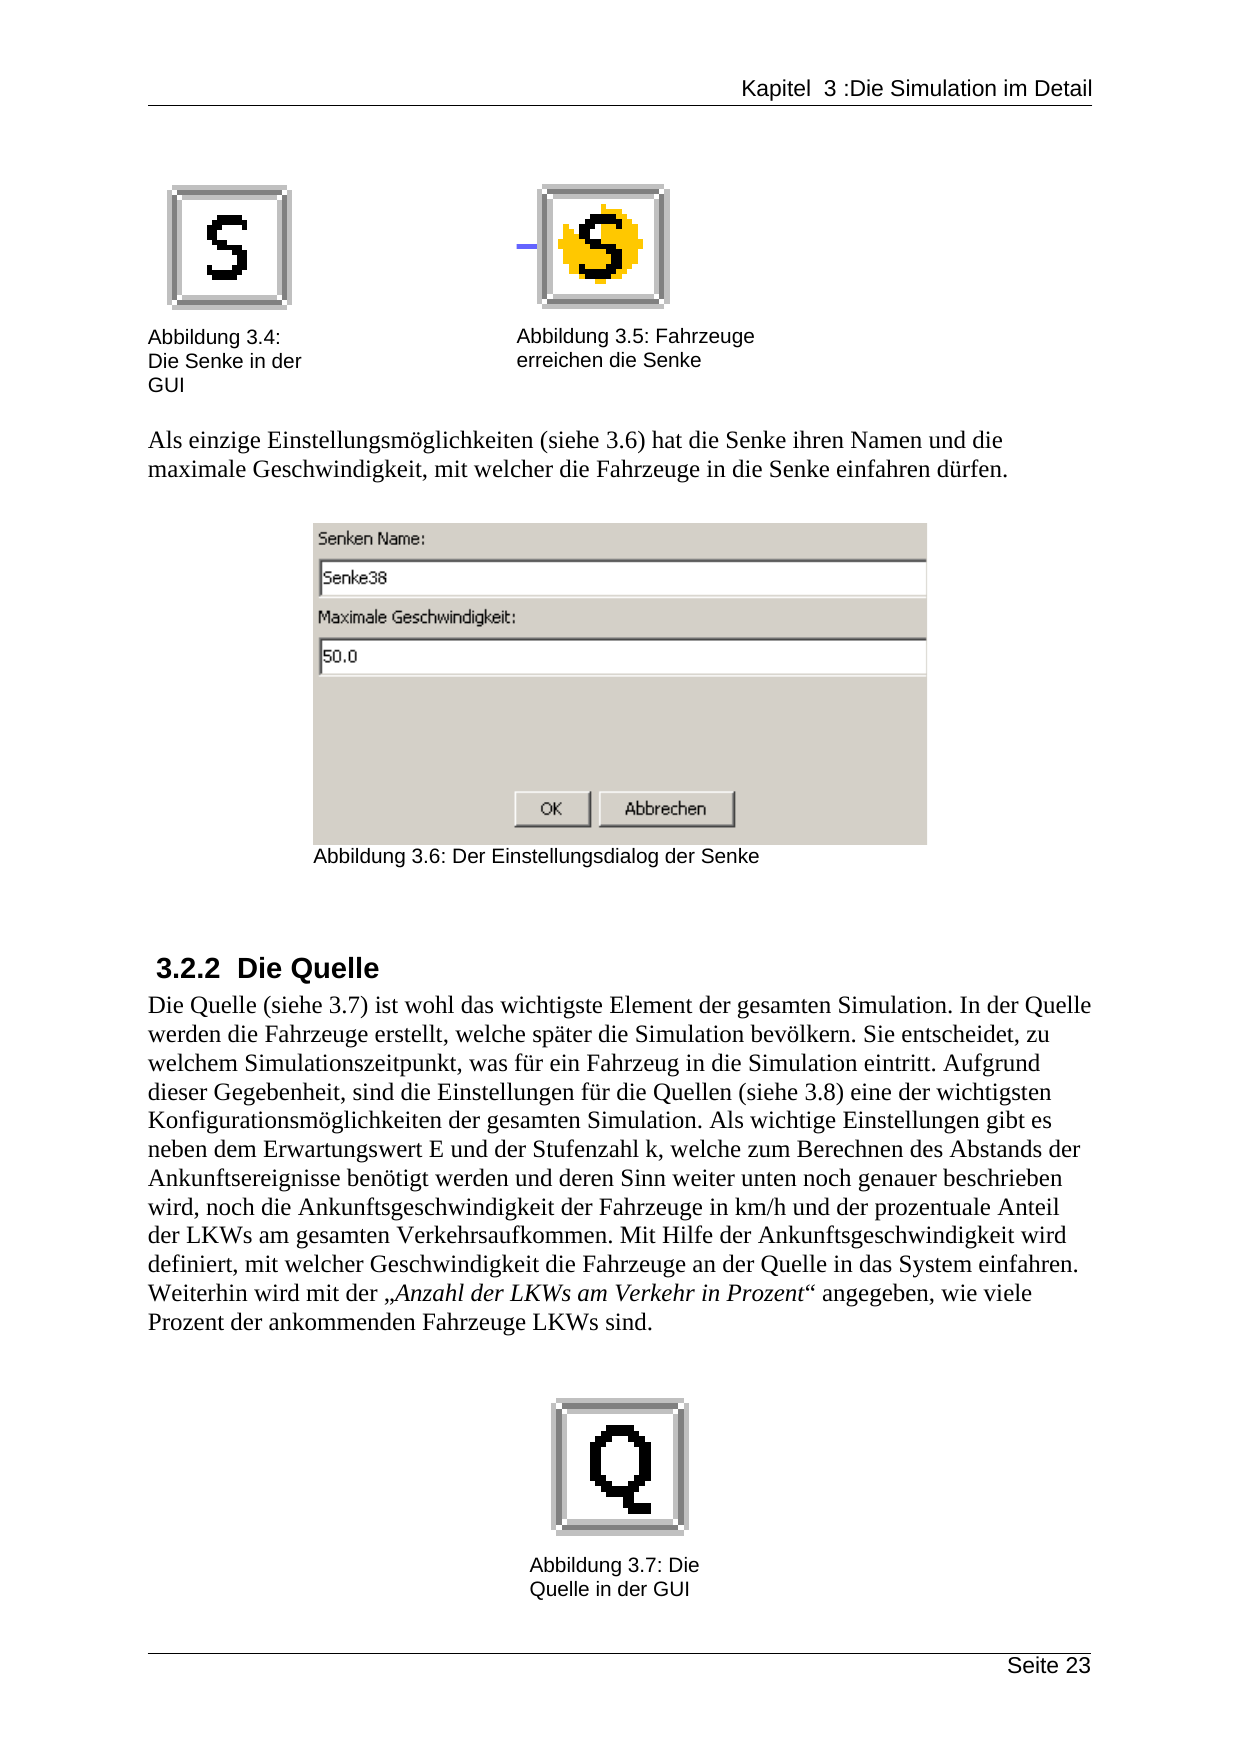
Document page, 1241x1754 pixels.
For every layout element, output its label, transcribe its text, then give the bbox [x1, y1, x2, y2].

subtitle Die Quelle [148, 951, 1092, 984]
picture [313, 523, 928, 845]
picture [147, 160, 313, 325]
text Abbildung 3.6: Der Einstellungsdialog der Senke [313, 845, 927, 868]
text Die Quelle (siehe Abbildung 3.7) ist wohl das wichtigste Element der gesamten Simulation. In der Quelle werden die Fahrzeuge erstellt, welche später die Simulation bevölkern. Sie entscheidet, zu welchem Simulationszeitpunkt, was für ein Fahrzeug in die Simulation eintritt. Aufgrund dieser Gegebenheit, sind die Einstellungen für die Quellen (siehe Abbildung 3.8) eine der wichtigsten Konfigurationsmöglichkeiten der gesamten Simulation. Als wichtige Einstellungen gibt es neben dem Erwartungswert E und der Stufenzahl k, welche zum Berechnen des Abstands der Ankunftsereignisse benötigt werden und deren Sinn weiter unten noch genauer beschrieben wird, noch die Ankunftsgeschwindigkeit der Fahrzeuge in km/h und der prozentuale Anteil der LKWs am gesamten Verkehrsaufkommen. Mit Hilfe der Ankunftsgeschwindigkeit wird definiert, mit welcher Geschwindigkeit die Fahrzeuge an der Quelle in das System einfahren. Weiterhin wird mit der „Anzahl der LKWs am Verkehr in Prozent“ angegeben, wie viele Prozent der ankommenden Fahrzeuge LKWs sind. [148, 991, 1092, 1336]
picture [516, 150, 686, 324]
picture [529, 1376, 712, 1553]
text Abbildung 3.4: Die Senke in der GUI [148, 325, 312, 396]
text Abbildung 3.5: Fahrzeuge erreichen die Senke [516, 163, 819, 371]
text Als einzige Einstellungsmöglichkeiten (siehe Abbildung 3.6) hat die Senke ihren Namen und die maximale Geschwindigkeit, mit welcher die Fahrzeuge in die Senke einfahren dürfen. [148, 425, 1092, 483]
text Abbildung 3.7: Die Quelle in der GUI [529, 1553, 711, 1601]
